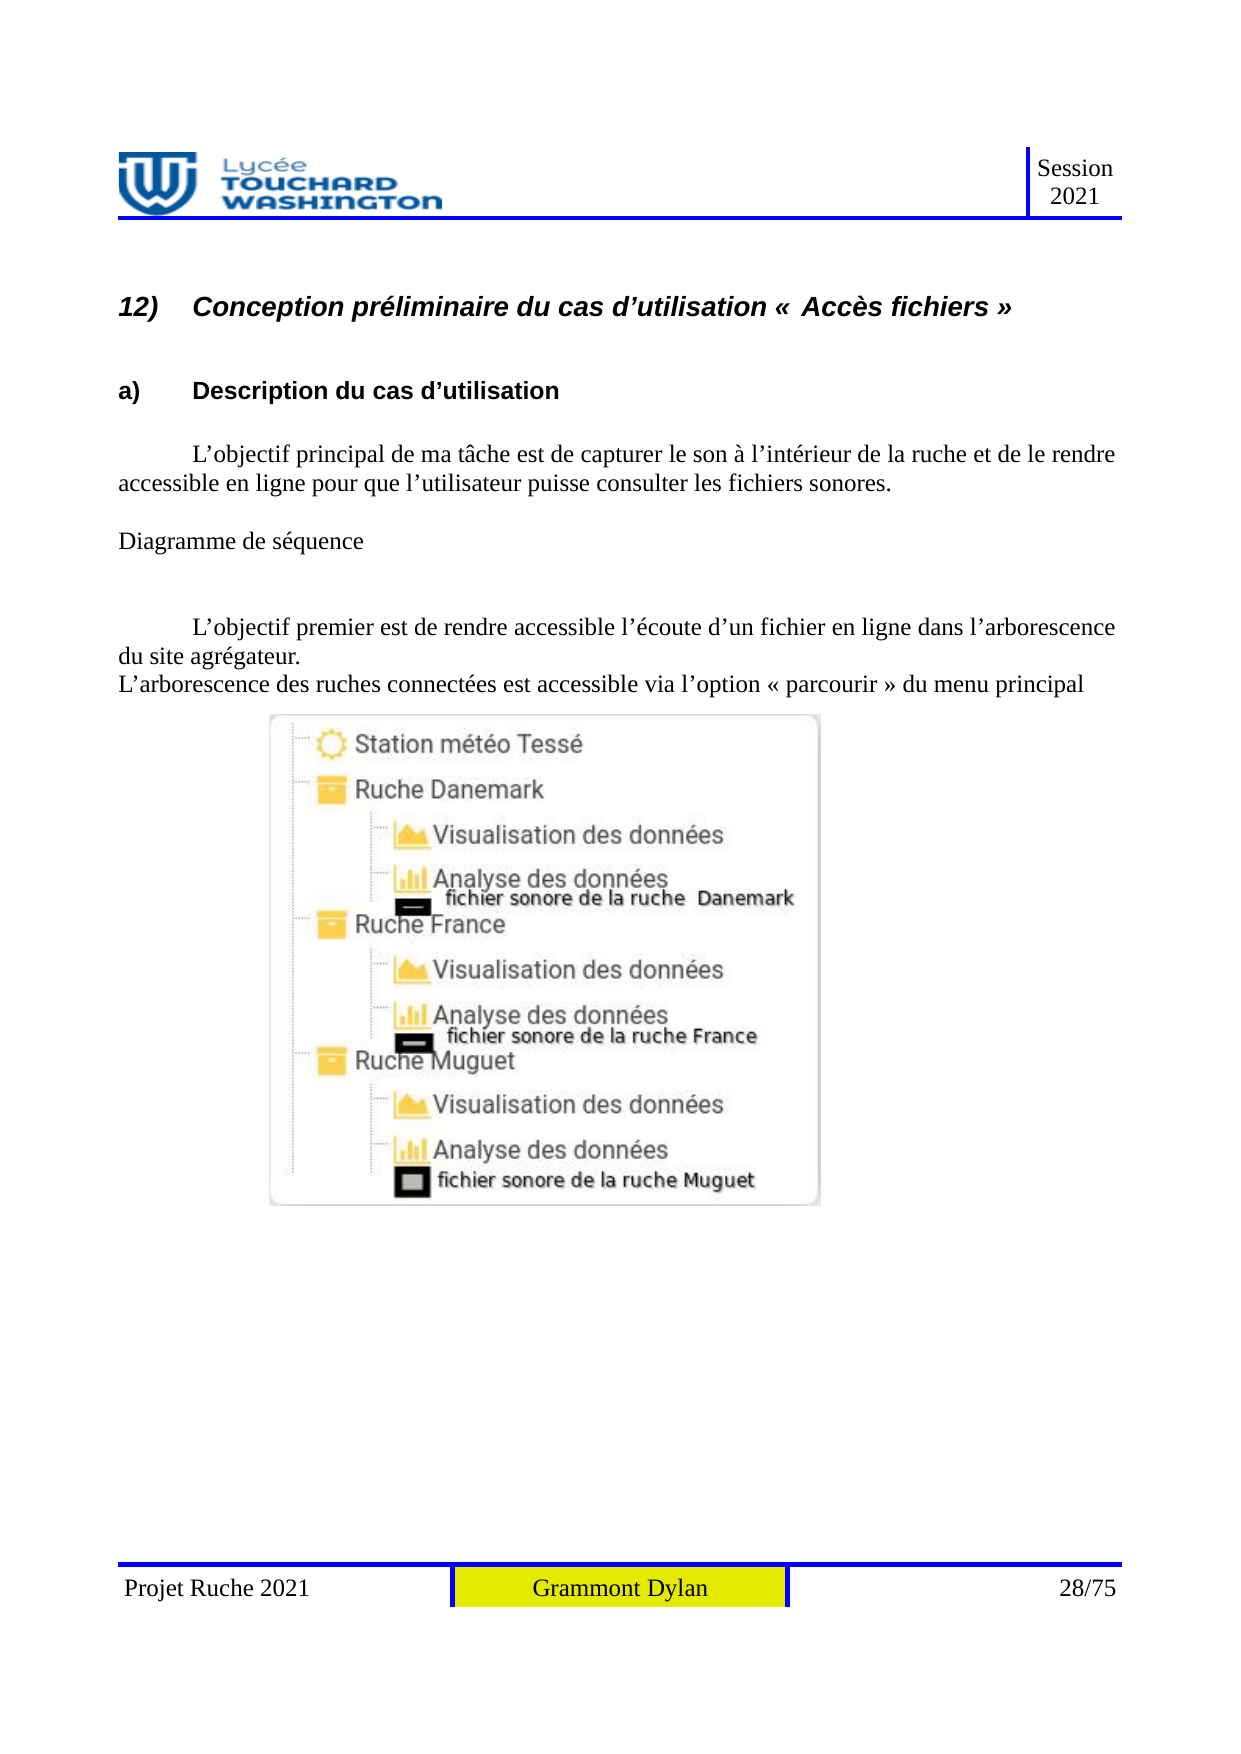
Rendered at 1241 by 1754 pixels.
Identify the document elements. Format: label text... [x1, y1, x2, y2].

subtitle Description du cas d’utilisation [118, 376, 1122, 404]
subtitle Conception préliminaire du cas d’utilisation « Accès fichiers » [118, 290, 1122, 322]
picture [118, 152, 442, 216]
text L’objectif premier est de rendre accessible l’écoute d’un fichier en ligne dans l’arborescence du site agrégateur. L’arborescence des ruches connectées est accessible via l’option « parcourir » du menu principal [118, 612, 1122, 698]
text L’objectif principal de ma tâche est de capturer le son à l’intérieur de la ruche et de le rendre accessible en ligne pour que l’utilisateur puisse consulter les fichiers sonores. [118, 439, 1122, 497]
picture [269, 714, 821, 1206]
text Diagramme de séquence [118, 526, 1122, 554]
